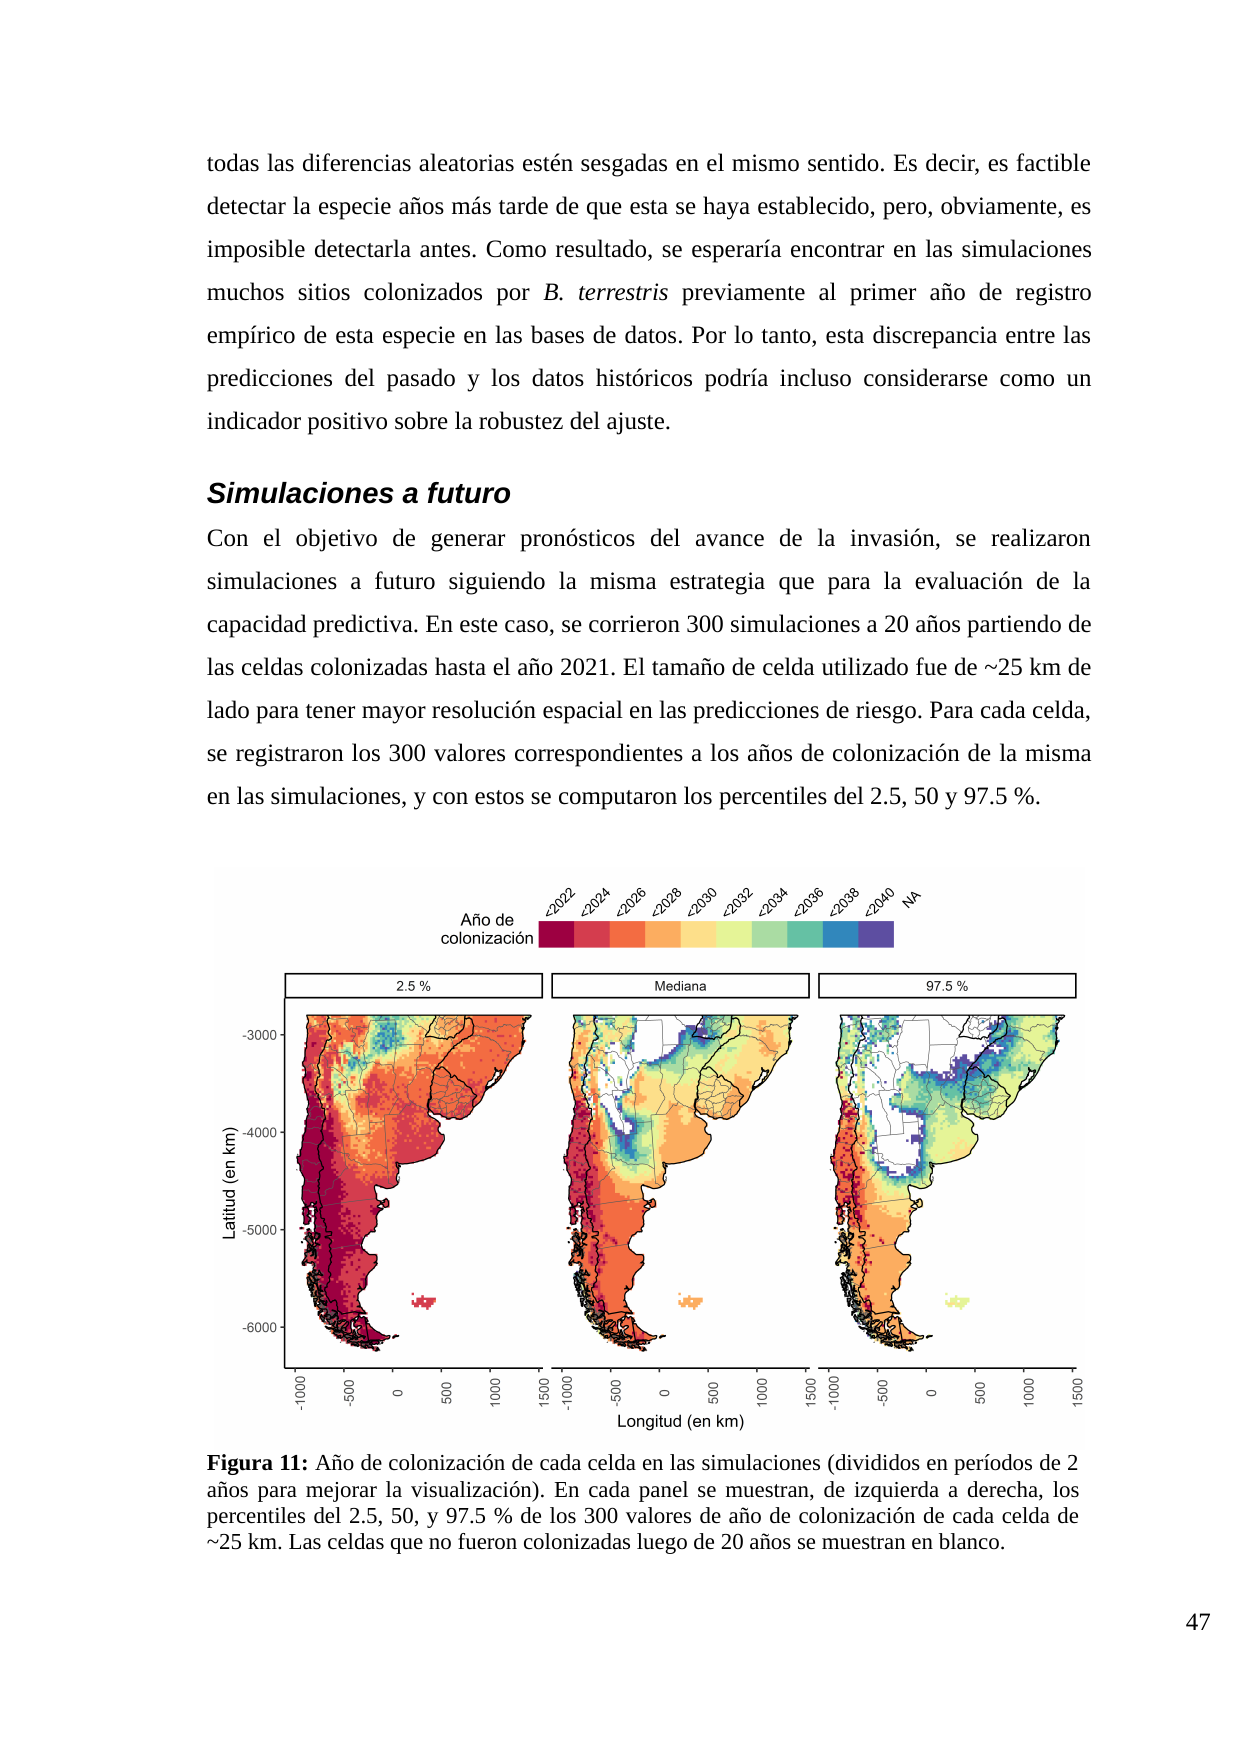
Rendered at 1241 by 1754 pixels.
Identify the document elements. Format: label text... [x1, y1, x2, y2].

subtitle Simulaciones a futuro [207, 477, 1093, 510]
text Con el objetivo de generar pronósticos del avance de la invasión, se realizaron simulaciones a futuro siguiendo la misma estrategia que para la evaluación de la capacidad predictiva. En este caso, se corrieron 300 simulaciones a 20 años partiendo de las celdas colonizadas hasta el año 2021. El tamaño de celda utilizado fue de ~25 km de lado para tener mayor resolución espacial en las predicciones de riesgo. Para cada celda, se registraron los 300 valores correspondientes a los años de colonización de la misma en las simulaciones, y con estos se computaron los percentiles del 2.5, 50 y 97.5 %. [207, 523, 1093, 810]
text Para comparar las simulaciones, basadas en el modelo ajustado, con la historia de invasión, se evaluó la relación entre los tiempos medianos de colonización de cada celda en las simulaciones y los tiempos observados en los registros históricos. Esta comparación muestra una tendencia a la proporcionalidad (intervalo de credibilidad del 95 % para la pendiente: 0.34 a 0.57 ), aunque con una pendiente menor a la identidad y=x (Figura 10). Este desvío de una pendiente de 1 (lo esperado si la correspondencia de las predicciones del modelo con la historia fuera perfecta) probablemente se deba a que se hay una gran cantidad de celdas con tiempos de colonización simulados menores a los observados. Como puede observarse en la Figura 10, la diferencia entre las predicciones del modelo y los datos se da principalmente en celdas en la cuales B. terrestris es registrado recién a partir de 2013. La explicación más factible para esto es la existencia de sesgos temporales en la intensidad de muestreo. Por ejemplo, sabemos que hubieron períodos de incremento de la probabilidad de detección en diferentes regiones: las campañas de muestreo de Morales et al. (2013), Schmid-Hempel et al. (2014) y Geslin & Morales (2015), significaron un pico de detecciones de la especie a parir de 2013 para muchas regiones del sur argentino. Además, aunque diferencias asociadas a eventos puntuales como estos puedan no ser tan significativas, de todos modos es esperable que todas las diferencias aleatorias estén sesgadas en el mismo sentido. Es decir, es factible detectar la especie años más tarde de que esta se haya establecido, pero, obviamente, es imposible detectarla antes. Como resultado, se esperaría encontrar en las simulaciones muchos sitios colonizados por B. terrestris previamente al primer año de registro empírico de esta especie en las bases de datos. Por lo tanto, esta discrepancia entre las predicciones del pasado y los datos históricos podría incluso considerarse como un indicador positivo sobre la robustez del ajuste. [207, 148, 1093, 435]
text Figura 11: Año de colonización de cada celda en las simulaciones (divididos en períodos de 2 años para mejorar la visualización). En cada panel se muestran, de izquierda a derecha, los percentiles del 2.5, 50, y 97.5 % de los 300 valores de año de colonización de cada celda de ~25 km. Las celdas que no fueron colonizadas luego de 20 años se muestran en blanco. [207, 880, 1081, 1555]
picture [214, 867, 1085, 1450]
